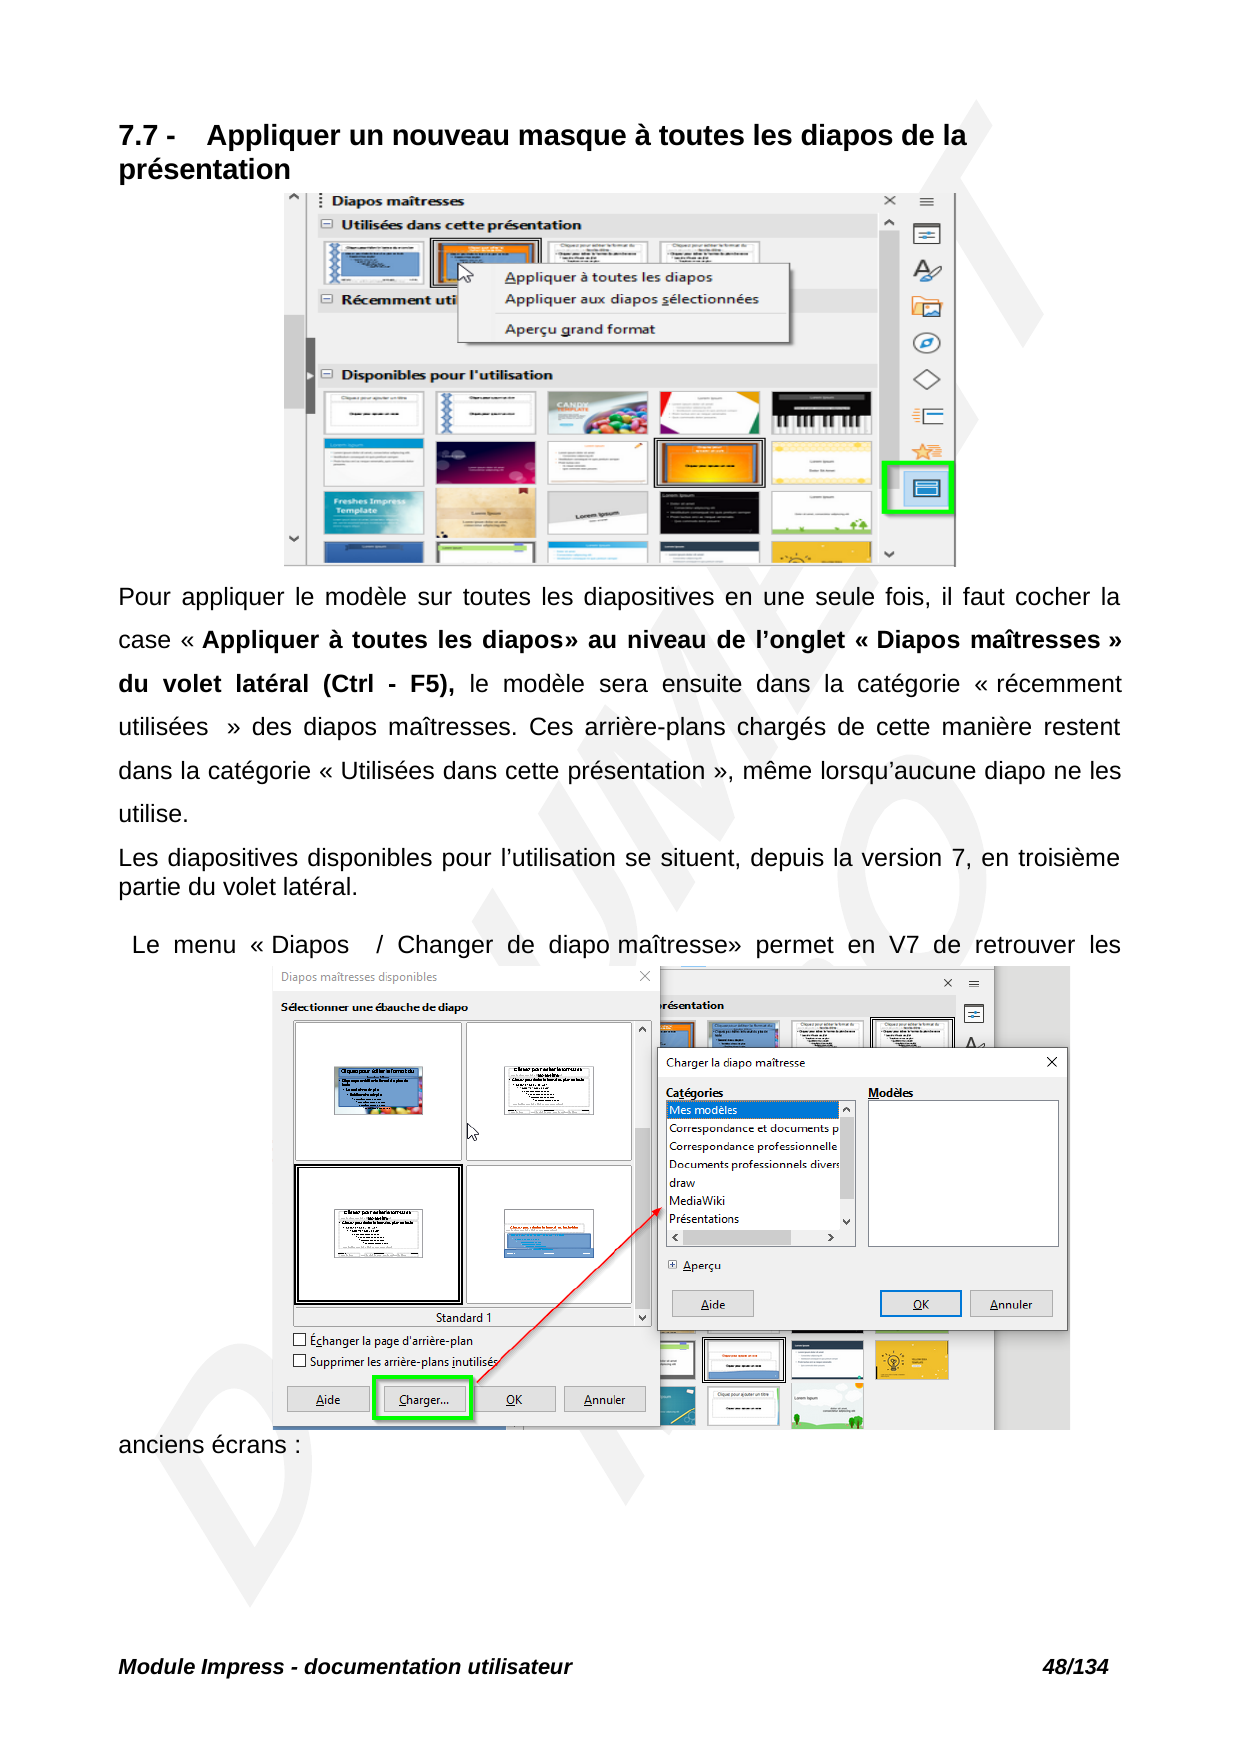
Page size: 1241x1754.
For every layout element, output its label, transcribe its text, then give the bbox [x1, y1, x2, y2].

picture [284, 193, 957, 567]
text Le menu « Diapos / Changer de diapo maîtresse» permet en V7 de retrouver les anciens écrans : [118, 930, 1122, 1459]
picture [272, 966, 1071, 1430]
text Les diapositives disponibles pour l’utilisation se situent, depuis la version 7, en troisième partie du volet latéral. [118, 843, 1122, 901]
subtitle Appliquer un nouveau masque à toutes les diapos de la présentation [118, 118, 1122, 185]
text Pour appliquer le modèle sur toutes les diapositives en une seule fois, il faut cocher la case « Appliquer à toutes les diapos» au niveau de l’onglet « Diapos maîtresses » du volet latéral (Ctrl - F5), le modèle sera ensuite dans la catégorie « récemment utilisées » des diapos maîtresses. Ces arrière-plans chargés de cette manière restent dans la catégorie « Utilisées dans cette présentation », même lorsqu’aucune diapo ne les utilise. [118, 217, 1122, 828]
